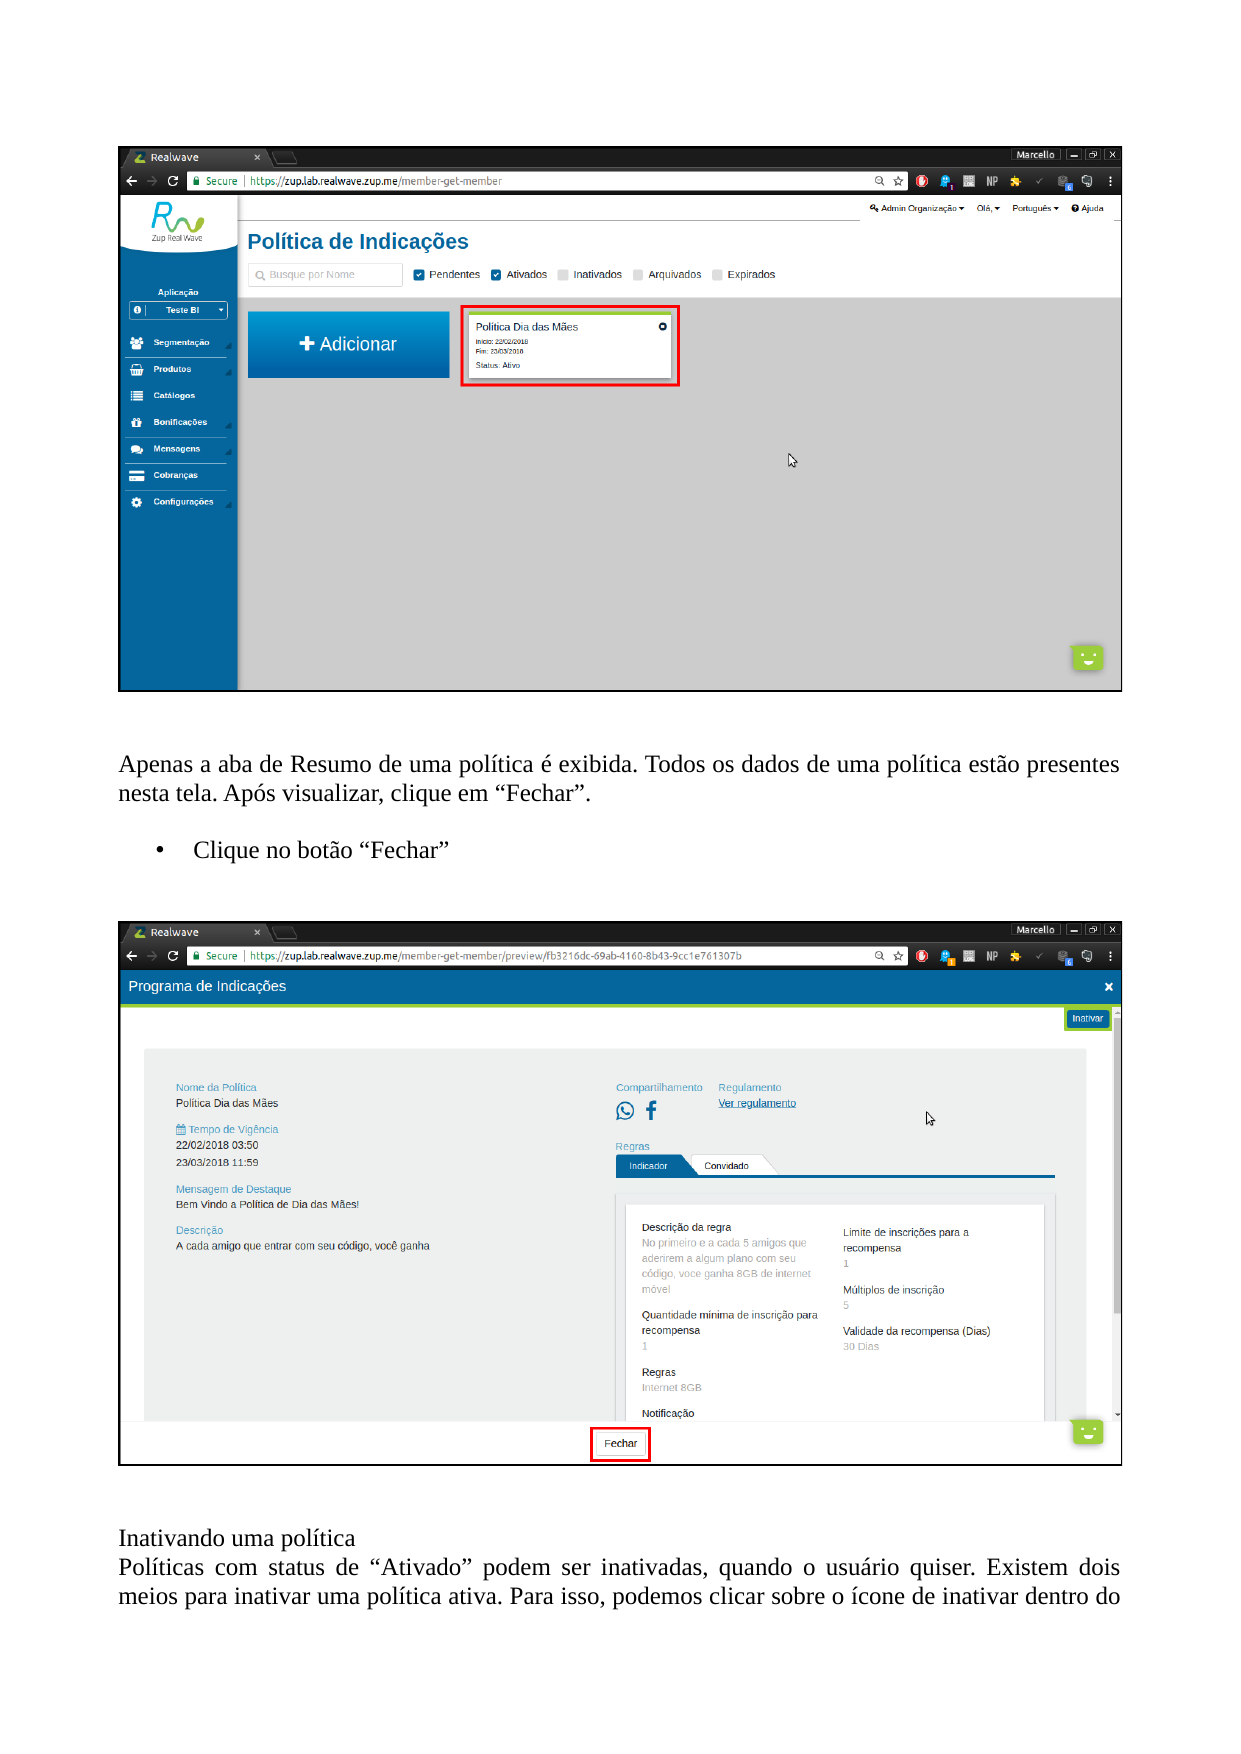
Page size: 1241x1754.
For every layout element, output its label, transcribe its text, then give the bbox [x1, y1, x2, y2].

picture [118, 921, 1123, 1466]
picture [118, 146, 1123, 692]
list Clique no botão “Fechar” [156, 835, 1122, 864]
text Apenas a aba de Resumo de uma política é exibida. Todos os dados de uma política estão presentes nesta tela. Após visualizar, clique em “Fechar”. [118, 749, 1122, 806]
text Políticas com status de “Ativado” podem ser inativadas, quando o usuário quiser. Existem dois meios para inativar uma política ativa. Para isso, podemos clicar sobre o ícone de inativar dentro do [118, 1552, 1122, 1610]
text Inativando uma política [118, 1523, 1122, 1552]
